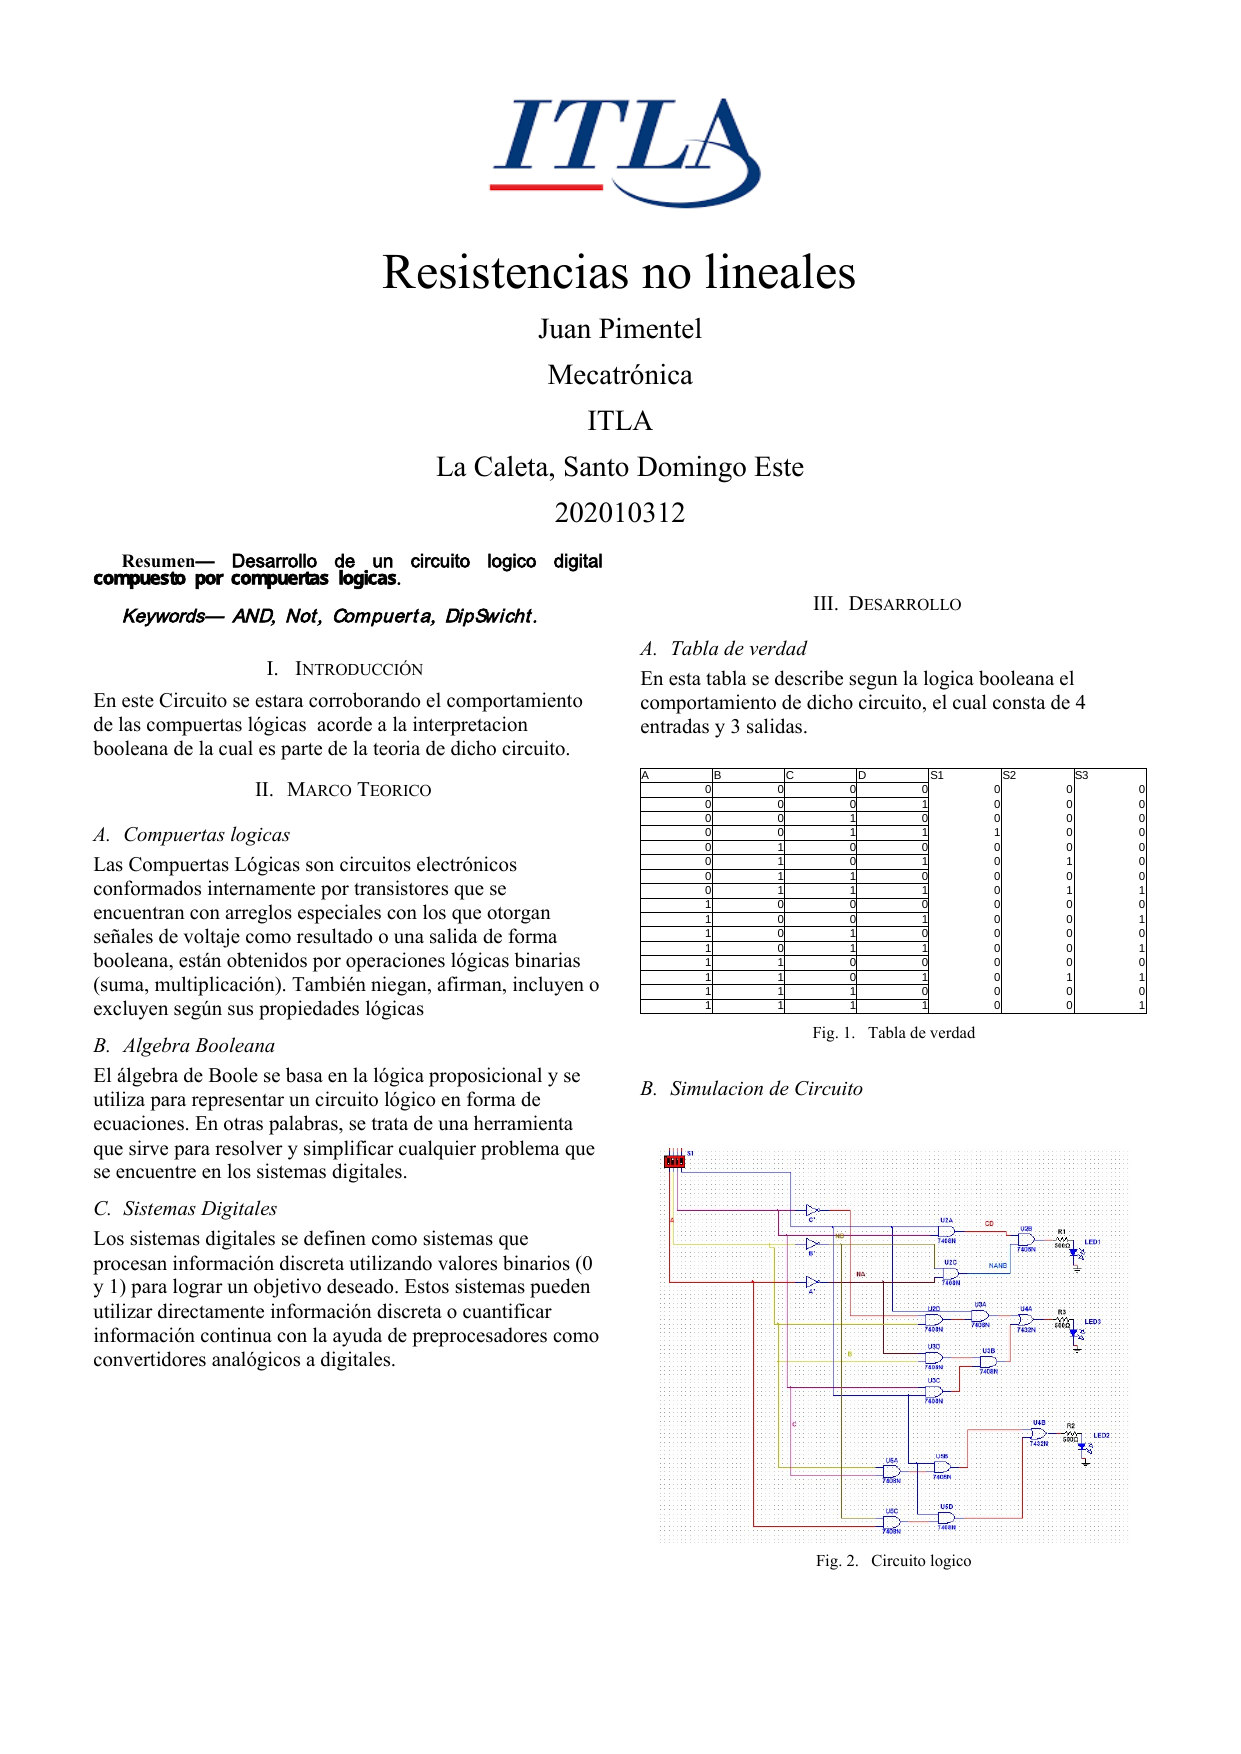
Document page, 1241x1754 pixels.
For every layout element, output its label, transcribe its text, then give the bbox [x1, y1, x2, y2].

list Tabla de verdad [641, 841, 712, 854]
subtitle Mecatrónica [325, 357, 916, 391]
subtitle Tabla de verdad [640, 635, 1147, 659]
list Circuito logico [640, 1138, 1147, 1570]
list Tabla de verdad [785, 884, 856, 898]
list Tabla de verdad [857, 971, 928, 984]
list Tabla de verdad [929, 770, 1001, 1013]
subtitle Introducción [93, 656, 603, 679]
list Tabla de verdad [641, 798, 712, 811]
list Tabla de verdad [857, 985, 928, 999]
list Tabla de verdad [785, 841, 856, 854]
list Tabla de verdad [641, 826, 712, 840]
list Tabla de verdad [785, 1000, 856, 1013]
list Tabla de verdad [640, 1014, 1147, 1042]
list Tabla de verdad [713, 826, 784, 840]
list Tabla de verdad [641, 985, 712, 999]
picture [656, 1148, 1131, 1543]
text Resumen— Desarrollo de un circuito logico digital compuesto por compuertas logicas. [93, 56, 603, 588]
list Tabla de verdad [785, 985, 856, 999]
list Tabla de verdad [857, 927, 928, 941]
list Tabla de verdad [1002, 770, 1074, 1013]
list Tabla de verdad [641, 899, 712, 912]
subtitle Compuertas logicas [93, 822, 603, 846]
subtitle ITLA [325, 403, 916, 437]
text En este Circuito se estara corroborando el comportamiento de las compuertas lógicas acorde a la interpretacion booleana de la cual es parte de la teoria de dicho circuito. [93, 688, 603, 760]
list Tabla de verdad [641, 956, 712, 970]
list Tabla de verdad [713, 798, 784, 811]
list Tabla de verdad [857, 812, 928, 825]
subtitle Algebra Booleana [93, 1033, 603, 1057]
list Tabla de verdad [641, 783, 712, 797]
title Resistencias no lineales [325, 68, 916, 299]
list Tabla de verdad [857, 870, 928, 883]
list Tabla de verdad [785, 899, 856, 912]
list Tabla de verdad [857, 942, 928, 955]
text Keywords— AND, Not, Compuerta, DipSwicht. [93, 609, 194, 626]
text Keywords— AND, Not, Compuerta, DipSwicht. [149, 609, 484, 626]
list Tabla de verdad [713, 956, 784, 970]
list Tabla de verdad [641, 855, 712, 869]
list Tabla de verdad [713, 899, 784, 912]
list Tabla de verdad [785, 826, 856, 840]
list Tabla de verdad [857, 899, 928, 912]
list Tabla de verdad [785, 956, 856, 970]
list Tabla de verdad [785, 783, 856, 797]
list Tabla de verdad [713, 884, 784, 898]
list Tabla de verdad [785, 942, 856, 955]
text El álgebra de Boole se basa en la lógica proposicional y se utiliza para representar un circuito lógico en forma de ecuaciones. En otras palabras, se trata de una herramienta que sirve para resolver y simplificar cualquier problema que se encuentre en los sistemas digitales. [93, 1063, 603, 1183]
text Keywords— AND, Not, Compuerta, DipSwicht. [466, 609, 603, 626]
subtitle Desarrollo [640, 591, 1147, 614]
list Tabla de verdad [713, 855, 784, 869]
list Tabla de verdad [641, 927, 712, 941]
list Tabla de verdad [641, 870, 712, 883]
list Tabla de verdad [641, 884, 712, 898]
list Tabla de verdad [713, 927, 784, 941]
list Tabla de verdad [641, 812, 712, 825]
list Tabla de verdad [857, 913, 928, 926]
list Tabla de verdad [785, 913, 856, 926]
list Tabla de verdad [641, 770, 712, 782]
text Las Compuertas Lógicas son circuitos electrónicos conformados internamente por transistores que se encuentran con arreglos especiales con los que otorgan señales de voltaje como resultado o una salida de forma booleana, están obtenidos por operaciones lógicas binarias (suma, multiplicación). También niegan, afirman, incluyen o excluyen según sus propiedades lógicas [93, 852, 603, 1020]
list Tabla de verdad [857, 841, 928, 854]
subtitle La Caleta, Santo Domingo Este [325, 449, 916, 483]
subtitle Marco Teorico [93, 777, 603, 801]
list Tabla de verdad [713, 770, 784, 782]
list Tabla de verdad [713, 870, 784, 883]
list Tabla de verdad [713, 812, 784, 825]
list Tabla de verdad [713, 783, 784, 797]
list Tabla de verdad [785, 971, 856, 984]
subtitle Juan Pimentel [325, 311, 916, 345]
list Tabla de verdad [713, 841, 784, 854]
list Tabla de verdad [713, 913, 784, 926]
list Tabla de verdad [1075, 770, 1146, 1013]
list Tabla de verdad [857, 826, 928, 840]
text Los sistemas digitales se definen como sistemas que procesan información discreta utilizando valores binarios (0 y 1) para lograr un objetivo deseado. Estos sistemas pueden utilizar directamente información discreta o cuantificar información continua con la ayuda de preprocesadores como convertidores analógicos a digitales. [93, 1226, 603, 1371]
list Tabla de verdad [785, 927, 856, 941]
subtitle 202010312 [325, 496, 916, 529]
list Tabla de verdad [785, 812, 856, 825]
list Tabla de verdad [641, 942, 712, 955]
list Tabla de verdad [713, 942, 784, 955]
picture [468, 70, 772, 242]
list Tabla de verdad [857, 1000, 928, 1013]
list Tabla de verdad [713, 1000, 784, 1013]
list Tabla de verdad [641, 913, 712, 926]
list Tabla de verdad [857, 770, 928, 782]
subtitle Simulacion de Circuito [640, 1076, 1147, 1099]
list Tabla de verdad [713, 985, 784, 999]
subtitle Sistemas Digitales [93, 1196, 603, 1220]
list Tabla de verdad [713, 971, 784, 984]
list Tabla de verdad [785, 770, 856, 782]
list Tabla de verdad [857, 884, 928, 898]
list Tabla de verdad [857, 956, 928, 970]
list Tabla de verdad [857, 798, 928, 811]
list Tabla de verdad [641, 1000, 712, 1013]
list Tabla de verdad [785, 870, 856, 883]
text En esta tabla se describe segun la logica booleana el comportamiento de dicho circuito, el cual consta de 4 entradas y 3 salidas. [640, 666, 1147, 738]
list Tabla de verdad [641, 971, 712, 984]
list Tabla de verdad [785, 855, 856, 869]
list Tabla de verdad [857, 783, 928, 797]
list Tabla de verdad [785, 798, 856, 811]
list Tabla de verdad [857, 855, 928, 869]
